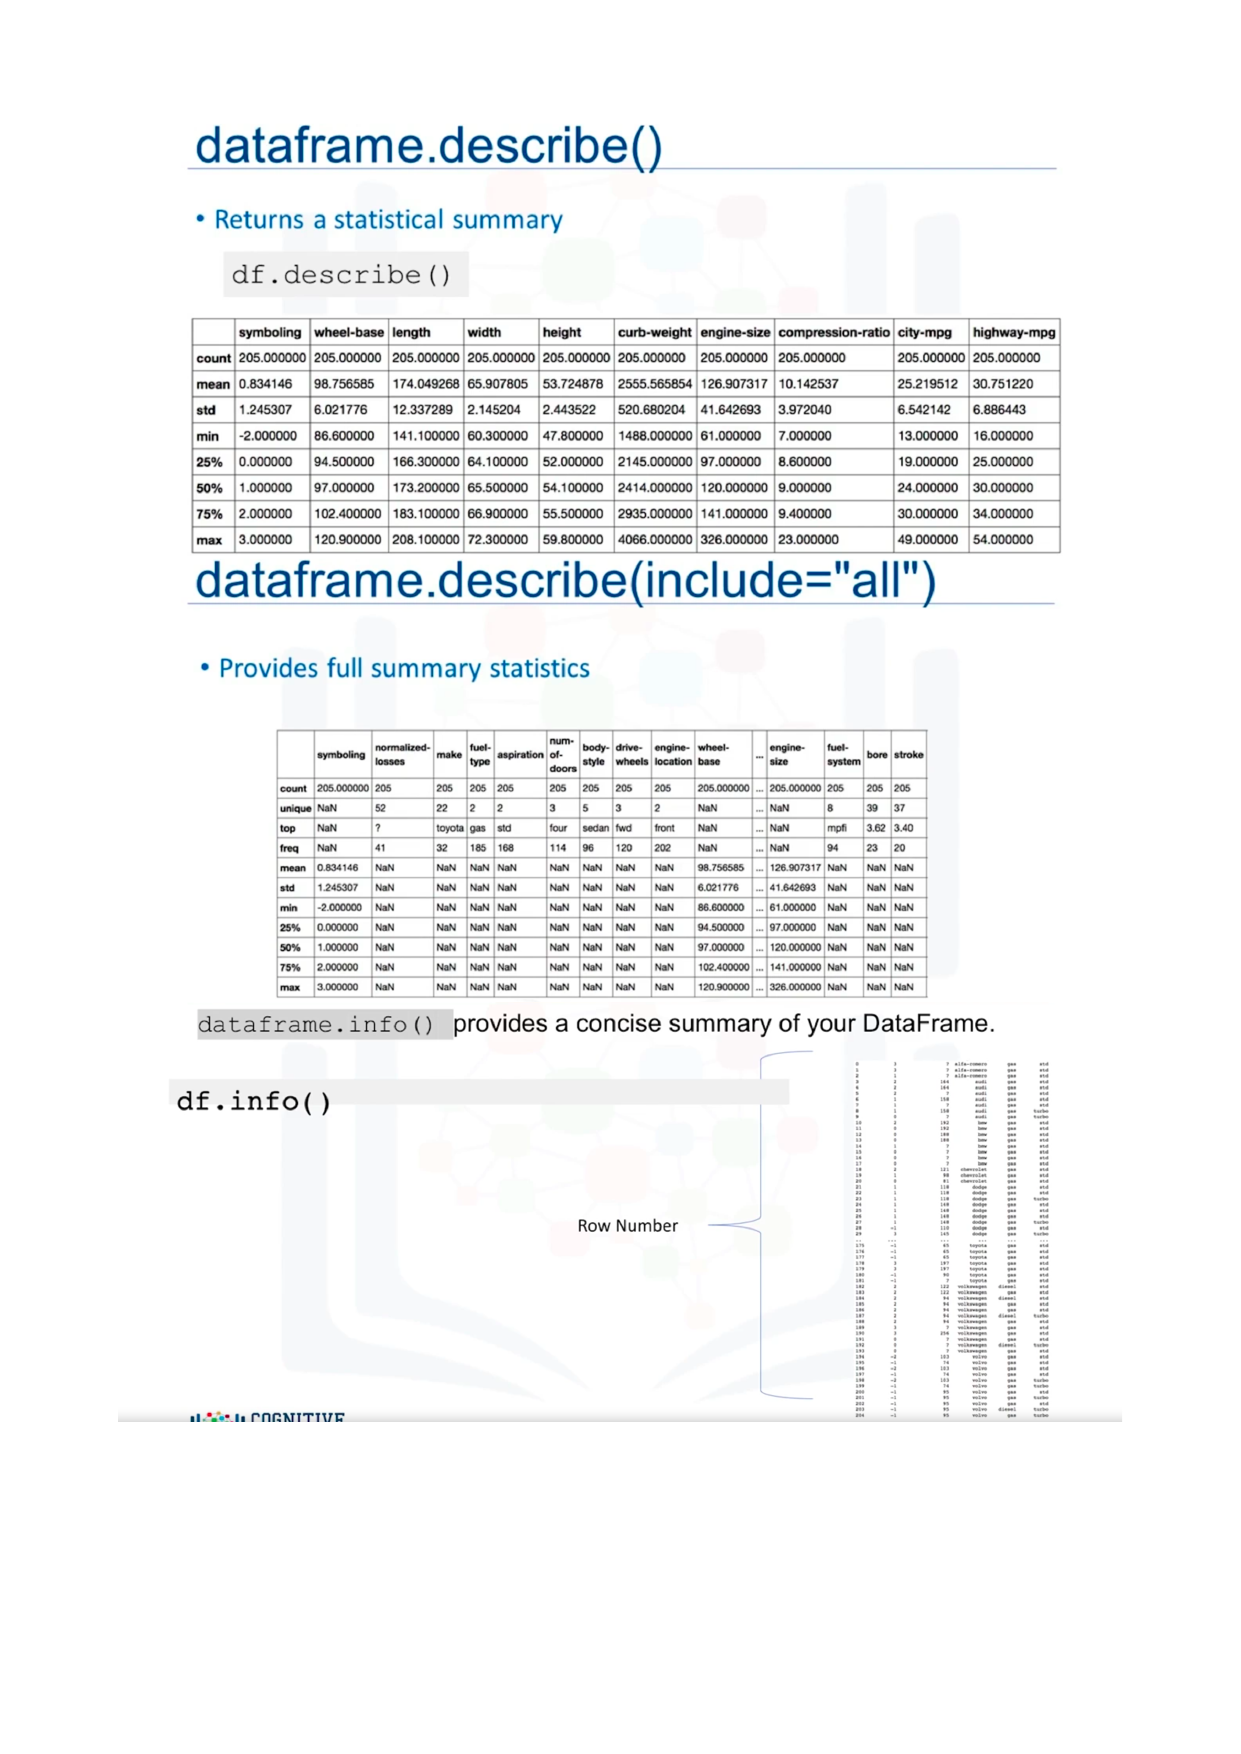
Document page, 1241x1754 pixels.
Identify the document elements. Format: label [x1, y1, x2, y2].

picture [118, 118, 1123, 1422]
